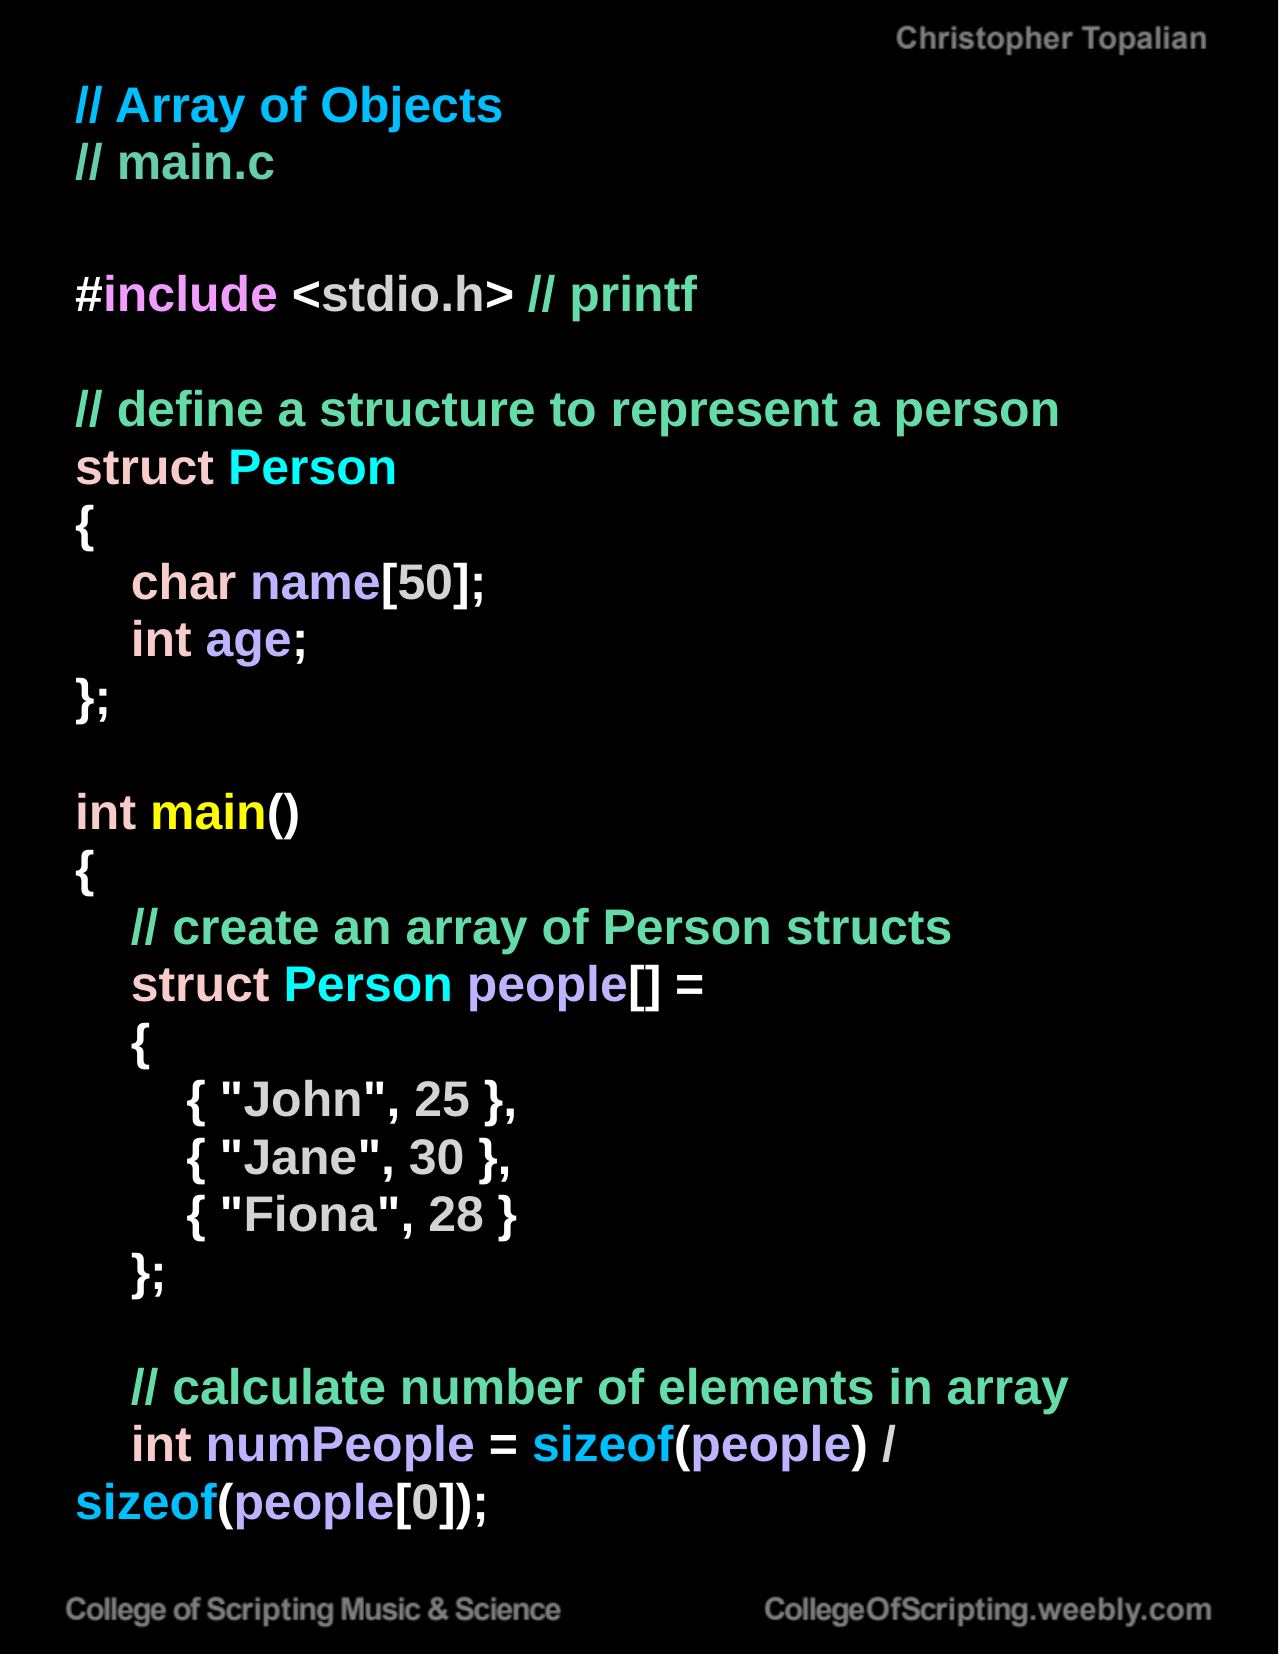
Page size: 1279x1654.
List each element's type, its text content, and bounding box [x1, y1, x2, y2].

text // create an array of Person structs [75, 897, 1203, 954]
text int main() [75, 782, 1203, 839]
text char name[50]; [75, 552, 1203, 609]
text int age; [75, 609, 1203, 667]
text }; [75, 667, 1203, 724]
text { "Jane", 30 }, [75, 1127, 1203, 1184]
text { "Fiona", 28 } [75, 1184, 1203, 1242]
text { [75, 839, 1203, 897]
text { [75, 1012, 1203, 1069]
text // calculate number of elements in array [75, 1357, 1203, 1414]
text struct Person [75, 437, 1203, 494]
text // main.c [75, 132, 1203, 190]
text { "John", 25 }, [75, 1069, 1203, 1127]
subtitle // Array of Objects [75, 75, 1203, 132]
text // define a structure to represent a person [75, 379, 1203, 437]
text int numPeople = sizeof(people) / sizeof(people[0]); [75, 1414, 1203, 1529]
text }; [75, 1242, 1203, 1299]
text { [75, 494, 1203, 552]
text struct Person people[] = [75, 954, 1203, 1012]
text #include <stdio.h> // printf [75, 264, 1203, 322]
